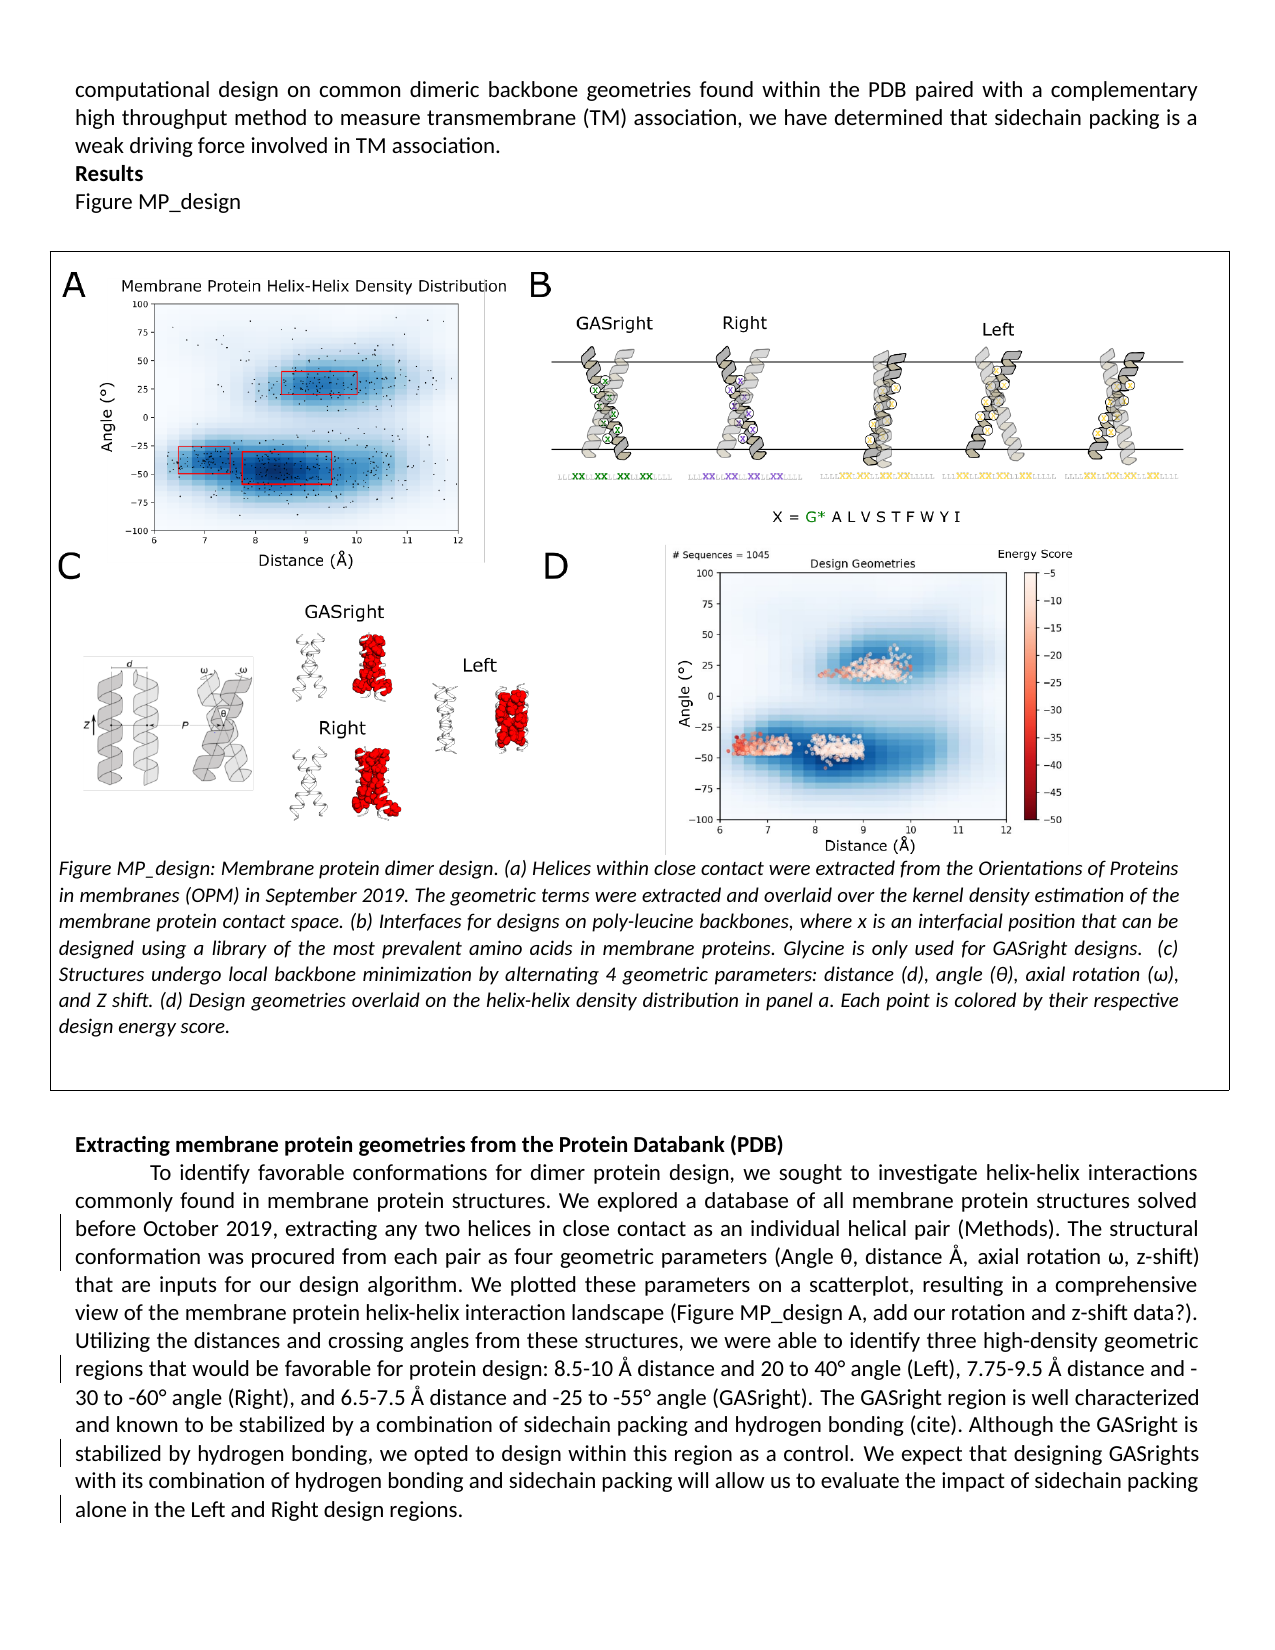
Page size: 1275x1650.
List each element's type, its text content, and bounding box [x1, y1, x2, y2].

text computational design on common dimeric backbone geometries found within the PDB paired with a complementary high throughput method to measure transmembrane (TM) association, we have determined that sidechain packing is a weak driving force involved in TM association. [75, 75, 1200, 159]
text Results [75, 159, 1200, 187]
text Extracting membrane protein geometries from the Protein Databank (PDB) [75, 1130, 1200, 1158]
text Figure MP_design: Membrane protein dimer design. (a) Helices within close contact were extracted from the Orientations of Proteins in membranes (OPM) in September 2019. The geometric terms were extracted and overlaid over the kernel density estimation of the membrane protein contact space. (b) Interfaces for designs on poly-leucine backbones, where x is an interfacial position that can be designed using a library of the most prevalent amino acids in membrane proteins. Glycine is only used for GASright designs. (c) Structures undergo local backbone minimization by alternating 4 geometric parameters: distance (d), angle (θ), axial rotation (ω), and Z shift. (d) Design geometries overlaid on the helix-helix density distribution in panel a. Each point is colored by their respective design energy score. [58, 855, 1183, 1039]
picture [58, 272, 1184, 855]
text Figure MP_design [75, 187, 1200, 215]
text To identify favorable conformations for dimer protein design, we sought to investigate helix-helix interactions commonly found in membrane protein structures. We explored a database of all membrane protein structures solved before October 2019, extracting any two helices in close contact as an individual helical pair (Methods). The structural conformation was procured from each pair as four geometric parameters (Angle θ, distance Å, axial rotation ω, z-shift) that are inputs for our design algorithm. We plotted these parameters on a scatterplot, resulting in a comprehensive view of the membrane protein helix-helix interaction landscape (Figure MP_design A, add our rotation and z-shift data?). Utilizing the distances and crossing angles from these structures, we were able to identify three high-density geometric regions that would be favorable for protein design: 8.5-10 Å distance and 20 to 40° angle (Left), 7.75-9.5 Å distance and -30 to -60° angle (Right), and 6.5-7.5 Å distance and -25 to -55° angle (GASright). The GASright region is well characterized and known to be stabilized by a combination of sidechain packing and hydrogen bonding (cite). Although the GASright is stabilized by hydrogen bonding, we opted to design within this region as a control. We expect that designing GASrights with its combination of hydrogen bonding and sidechain packing will allow us to evaluate the impact of sidechain packing alone in the Left and Right design regions. [75, 1158, 1200, 1523]
